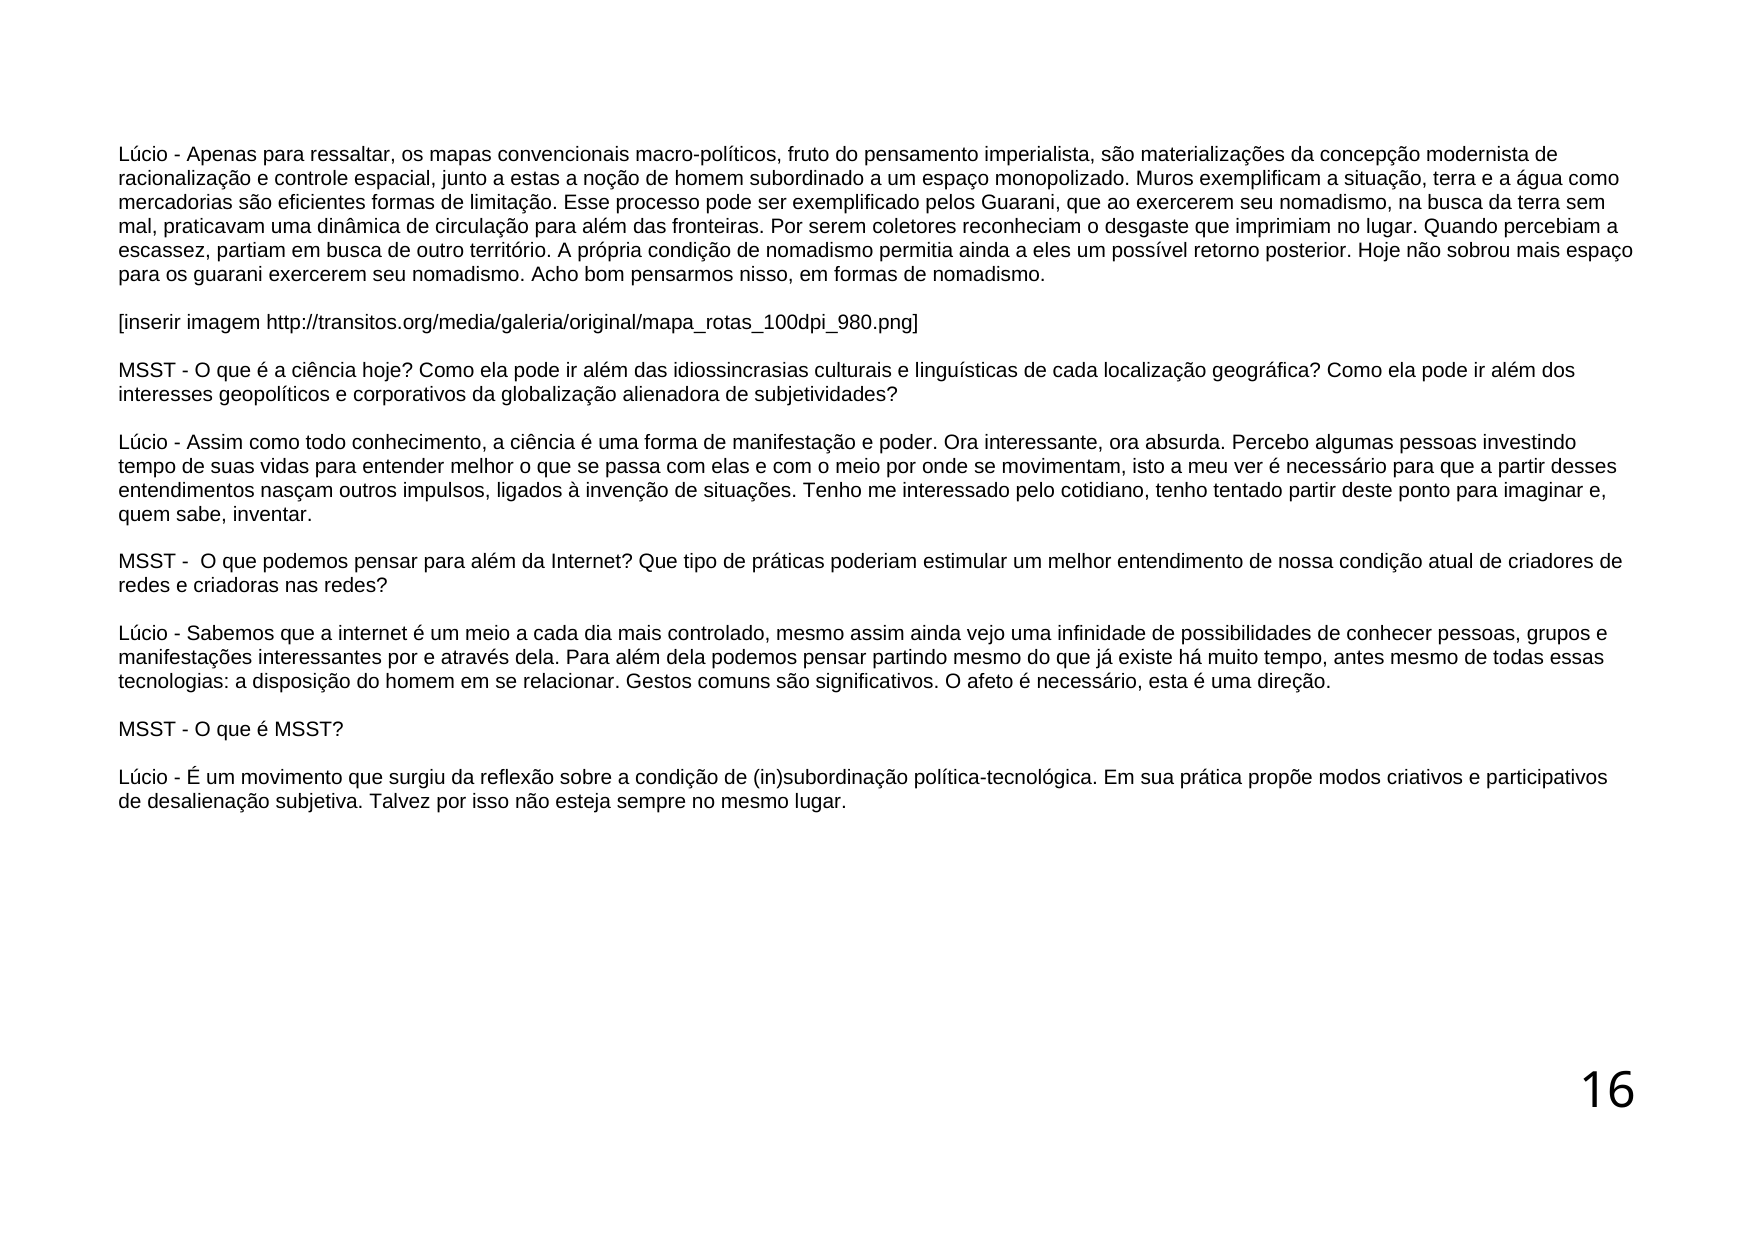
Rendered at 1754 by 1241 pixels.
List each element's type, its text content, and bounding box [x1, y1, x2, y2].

text [inserir imagem http://transitos.org/media/galeria/original/mapa_rotas_100dpi_980.png] [118, 310, 1636, 334]
text MSST - O que é MSST? [118, 717, 1636, 741]
text Lúcio - Assim como todo conhecimento, a ciência é uma forma de manifestação e poder. Ora interessante, ora absurda. Percebo algumas pessoas investindo tempo de suas vidas para entender melhor o que se passa com elas e com o meio por onde se movimentam, isto a meu ver é necessário para que a partir desses entendimentos nasçam outros impulsos, ligados à invenção de situações. Tenho me interessado pelo cotidiano, tenho tentado partir deste ponto para imaginar e, quem sabe, inventar. [118, 429, 1636, 525]
text Lúcio - É um movimento que surgiu da reflexão sobre a condição de (in)subordinação política-tecnológica. Em sua prática propõe modos criativos e participativos de desalienação subjetiva. Talvez por isso não esteja sempre no mesmo lugar. [118, 765, 1636, 813]
text Lúcio - Sabemos que a internet é um meio a cada dia mais controlado, mesmo assim ainda vejo uma infinidade de possibilidades de conhecer pessoas, grupos e manifestações interessantes por e através dela. Para além dela podemos pensar partindo mesmo do que já existe há muito tempo, antes mesmo de todas essas tecnologias: a disposição do homem em se relacionar. Gestos comuns são significativos. O afeto é necessário, esta é uma direção. [118, 621, 1636, 693]
text Lúcio - Apenas para ressaltar, os mapas convencionais macro-políticos, fruto do pensamento imperialista, são materializações da concepção modernista de racionalização e controle espacial, junto a estas a noção de homem subordinado a um espaço monopolizado. Muros exemplificam a situação, terra e a água como mercadorias são eficientes formas de limitação. Esse processo pode ser exemplificado pelos Guarani, que ao exercerem seu nomadismo, na busca da terra sem mal, praticavam uma dinâmica de circulação para além das fronteiras. Por serem coletores reconheciam o desgaste que imprimiam no lugar. Quando percebiam a escassez, partiam em busca de outro território. A própria condição de nomadismo permitia ainda a eles um possível retorno posterior. Hoje não sobrou mais espaço para os guarani exercerem seu nomadismo. Acho bom pensarmos nisso, em formas de nomadismo. [118, 142, 1636, 286]
text MSST - O que podemos pensar para além da Internet? Que tipo de práticas poderiam estimular um melhor entendimento de nossa condição atual de criadores de redes e criadoras nas redes? [118, 549, 1636, 597]
text MSST - O que é a ciência hoje? Como ela pode ir além das idiossincrasias culturais e linguísticas de cada localização geográfica? Como ela pode ir além dos interesses geopolíticos e corporativos da globalização alienadora de subjetividades? [118, 358, 1636, 406]
